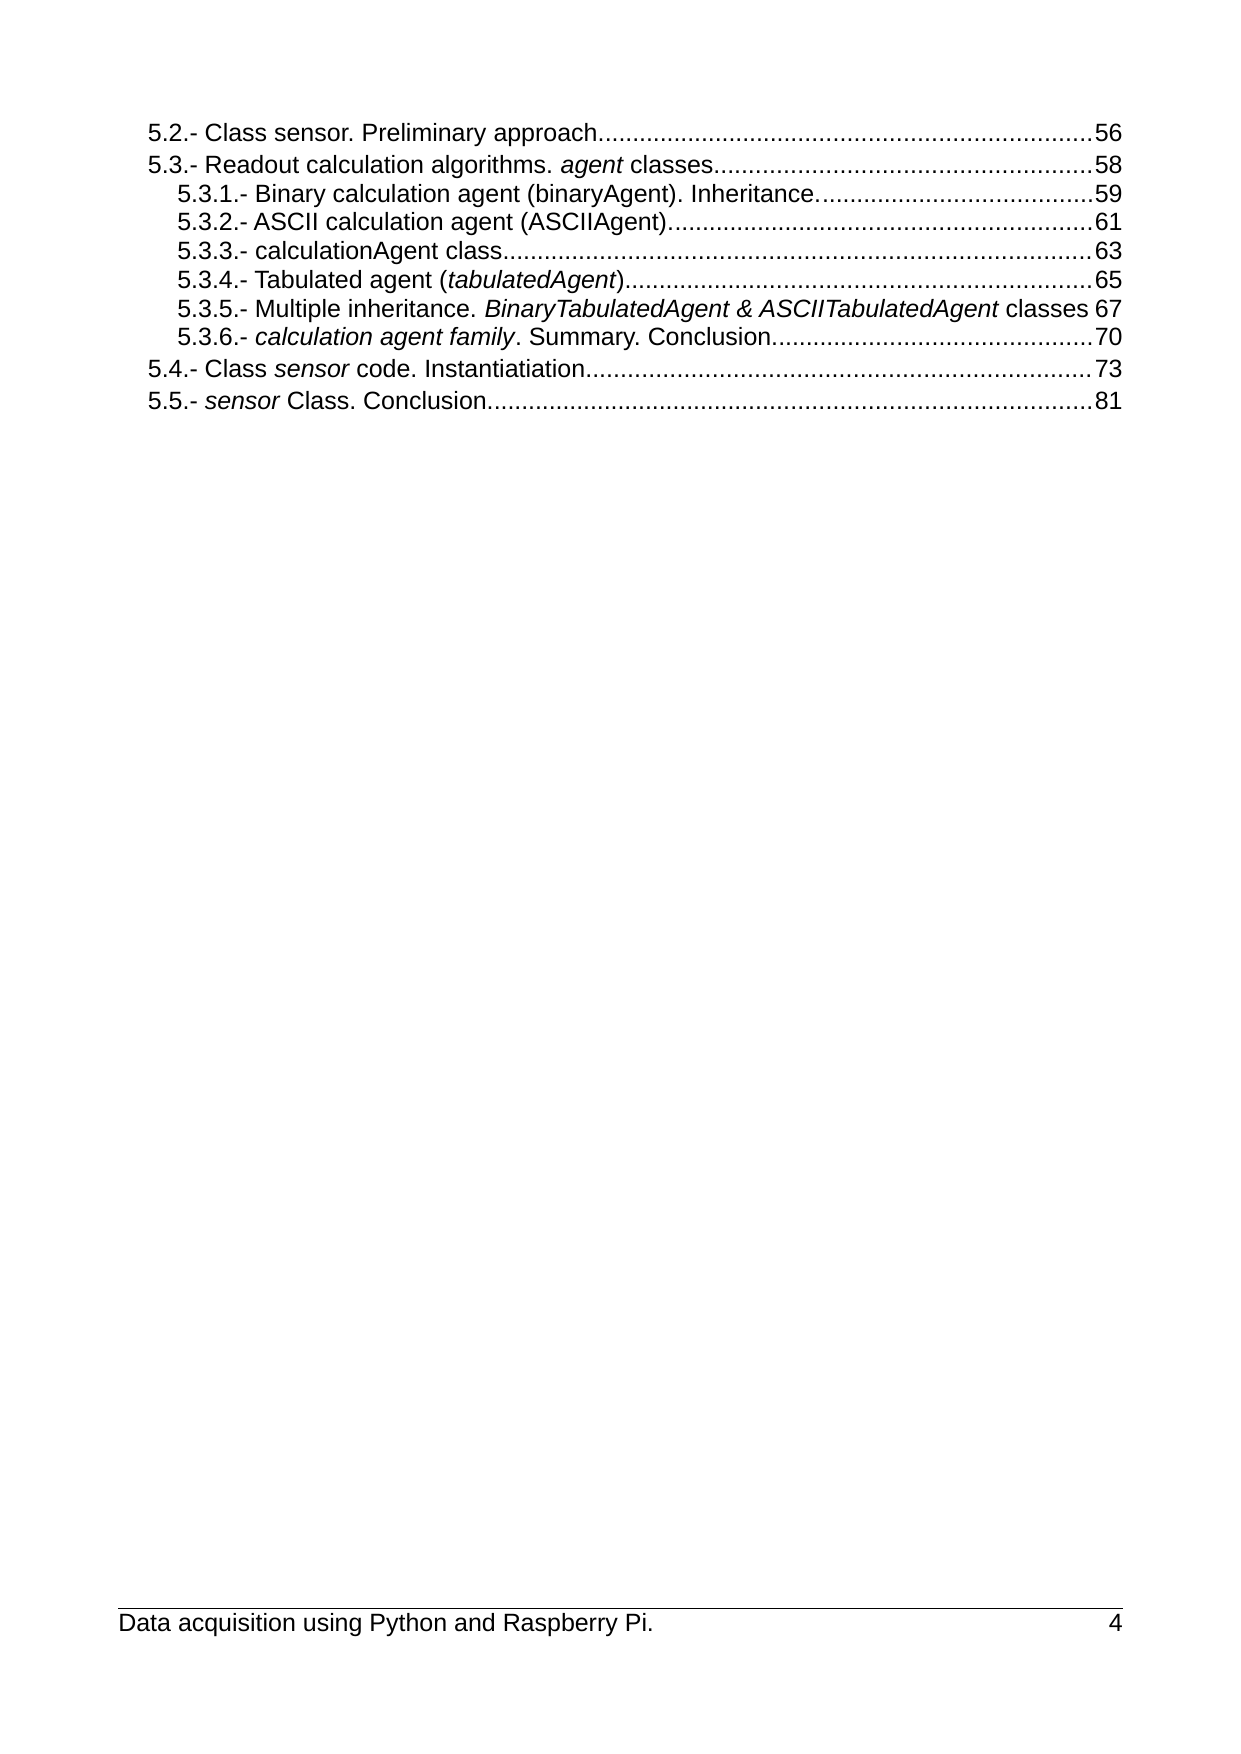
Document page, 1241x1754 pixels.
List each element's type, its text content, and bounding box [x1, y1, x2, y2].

text 5.5.- sensor Class. Conclusion. 81 [148, 386, 1122, 415]
text 5.3.- Readout calculation algorithms. agent classes. 58 [148, 150, 1122, 179]
text 5.3.1.- Binary calculation agent (binaryAgent). Inheritance. 59 [177, 179, 1122, 207]
text 5.3.3.- calculationAgent class. 63 [177, 236, 1122, 265]
text 5.3.4.- Tabulated agent (tabulatedAgent). 65 [177, 265, 1122, 294]
text 5.3.6.- calculation agent family. Summary. Conclusion. 70 [177, 322, 1122, 351]
text 5.2.- Class sensor. Preliminary approach. 56 [148, 118, 1122, 147]
text 5.3.5.- Multiple inheritance. BinaryTabulatedAgent & ASCIITabulatedAgent classes 67 [177, 294, 1122, 322]
text 5.4.- Class sensor code. Instantiatiation 73 [148, 354, 1122, 383]
text 5.3.2.- ASCII calculation agent (ASCIIAgent). 61 [177, 207, 1122, 236]
